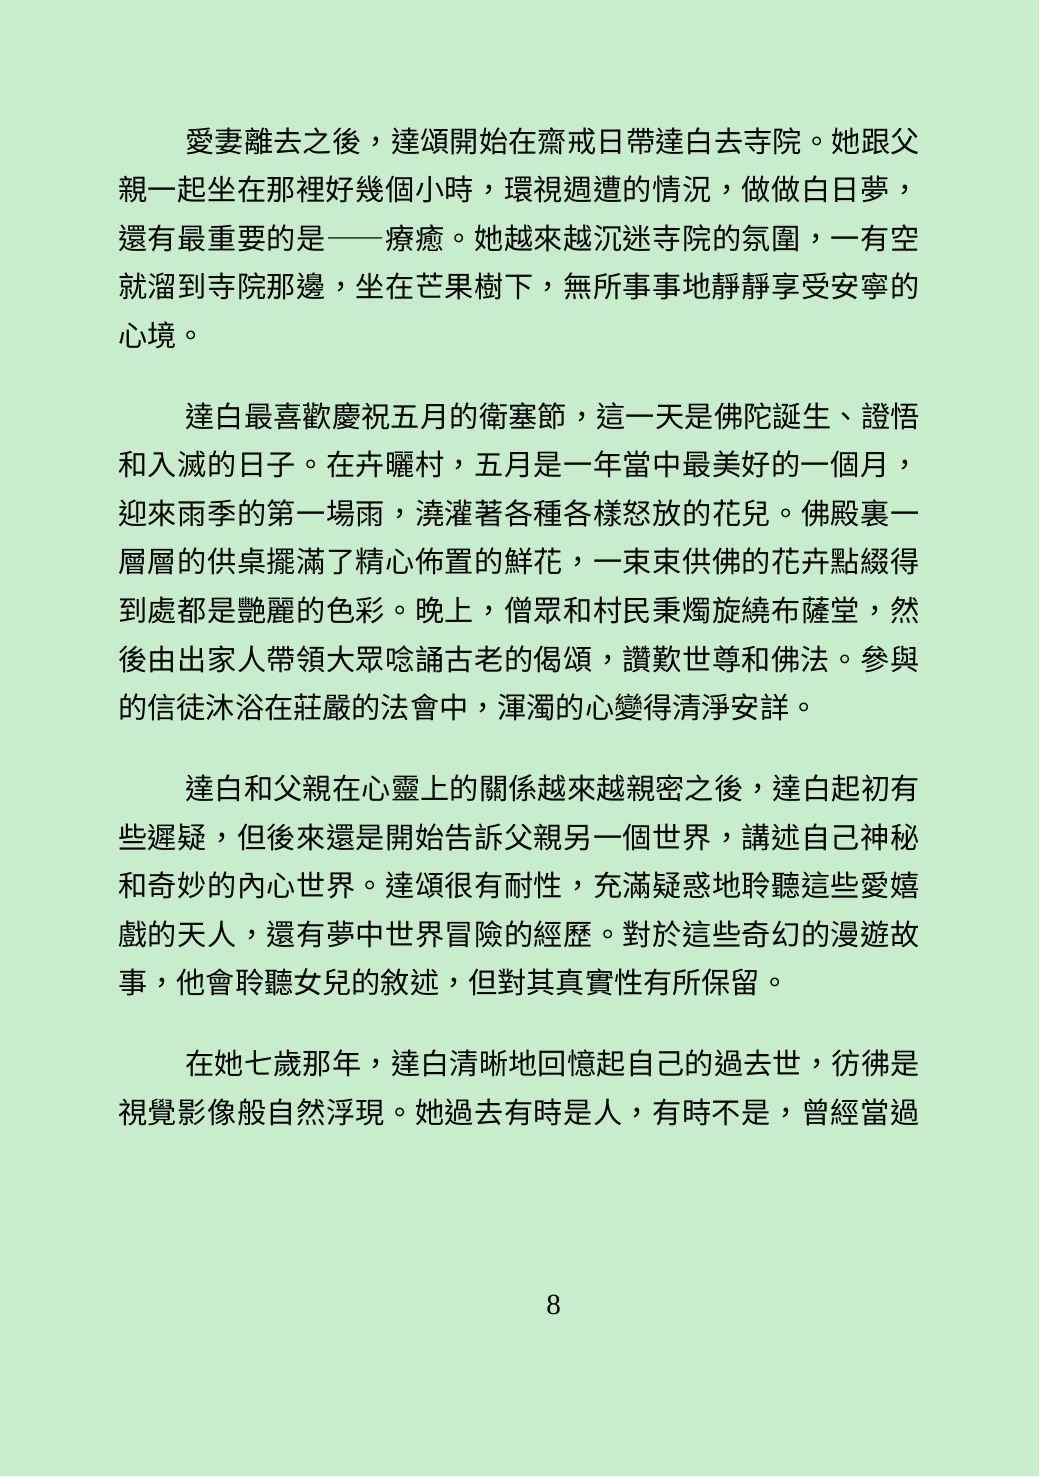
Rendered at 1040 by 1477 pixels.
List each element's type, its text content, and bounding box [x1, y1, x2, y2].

text 達白最喜歡慶祝五月的衛塞節，這一天是佛陀誕生、證悟和入滅的日子。在卉曬村，五月是一年當中最美好的一個月，迎來雨季的第一場雨，澆灌著各種各樣怒放的花兒。佛殿裏一層層的供桌擺滿了精心佈置的鮮花，一束束供佛的花卉點綴得到處都是艷麗的色彩。晚上，僧眾和村民秉燭旋繞布薩堂，然後由出家人帶領大眾唸誦古老的偈頌，讚歎世尊和佛法。參與的信徒沐浴在莊嚴的法會中，渾濁的心變得清淨安詳。 [118, 393, 921, 727]
text 在她七歲那年，達白清晰地回憶起自己的過去世，彷彿是視覺影像般自然浮現。她過去有時是人，有時不是，曾經當過 [118, 1041, 921, 1132]
text 愛妻離去之後，達頌開始在齋戒日帶達白去寺院。她跟父親一起坐在那裡好幾個小時，環視週遭的情況，做做白日夢，還有最重要的是——療癒。她越來越沉迷寺院的氛圍，一有空就溜到寺院那邊，坐在芒果樹下，無所事事地靜靜享受安寧的心境。 [118, 118, 921, 354]
text 達白和父親在心靈上的關係越來越親密之後，達白起初有些遲疑，但後來還是開始告訴父親另一個世界，講述自己神秘和奇妙的內心世界。達頌很有耐性，充滿疑惑地聆聽這些愛嬉戲的天人，還有夢中世界冒險的經歷。對於這些奇幻的漫遊故事，他會聆聽女兒的敘述，但對其真實性有所保留。 [118, 766, 921, 1002]
